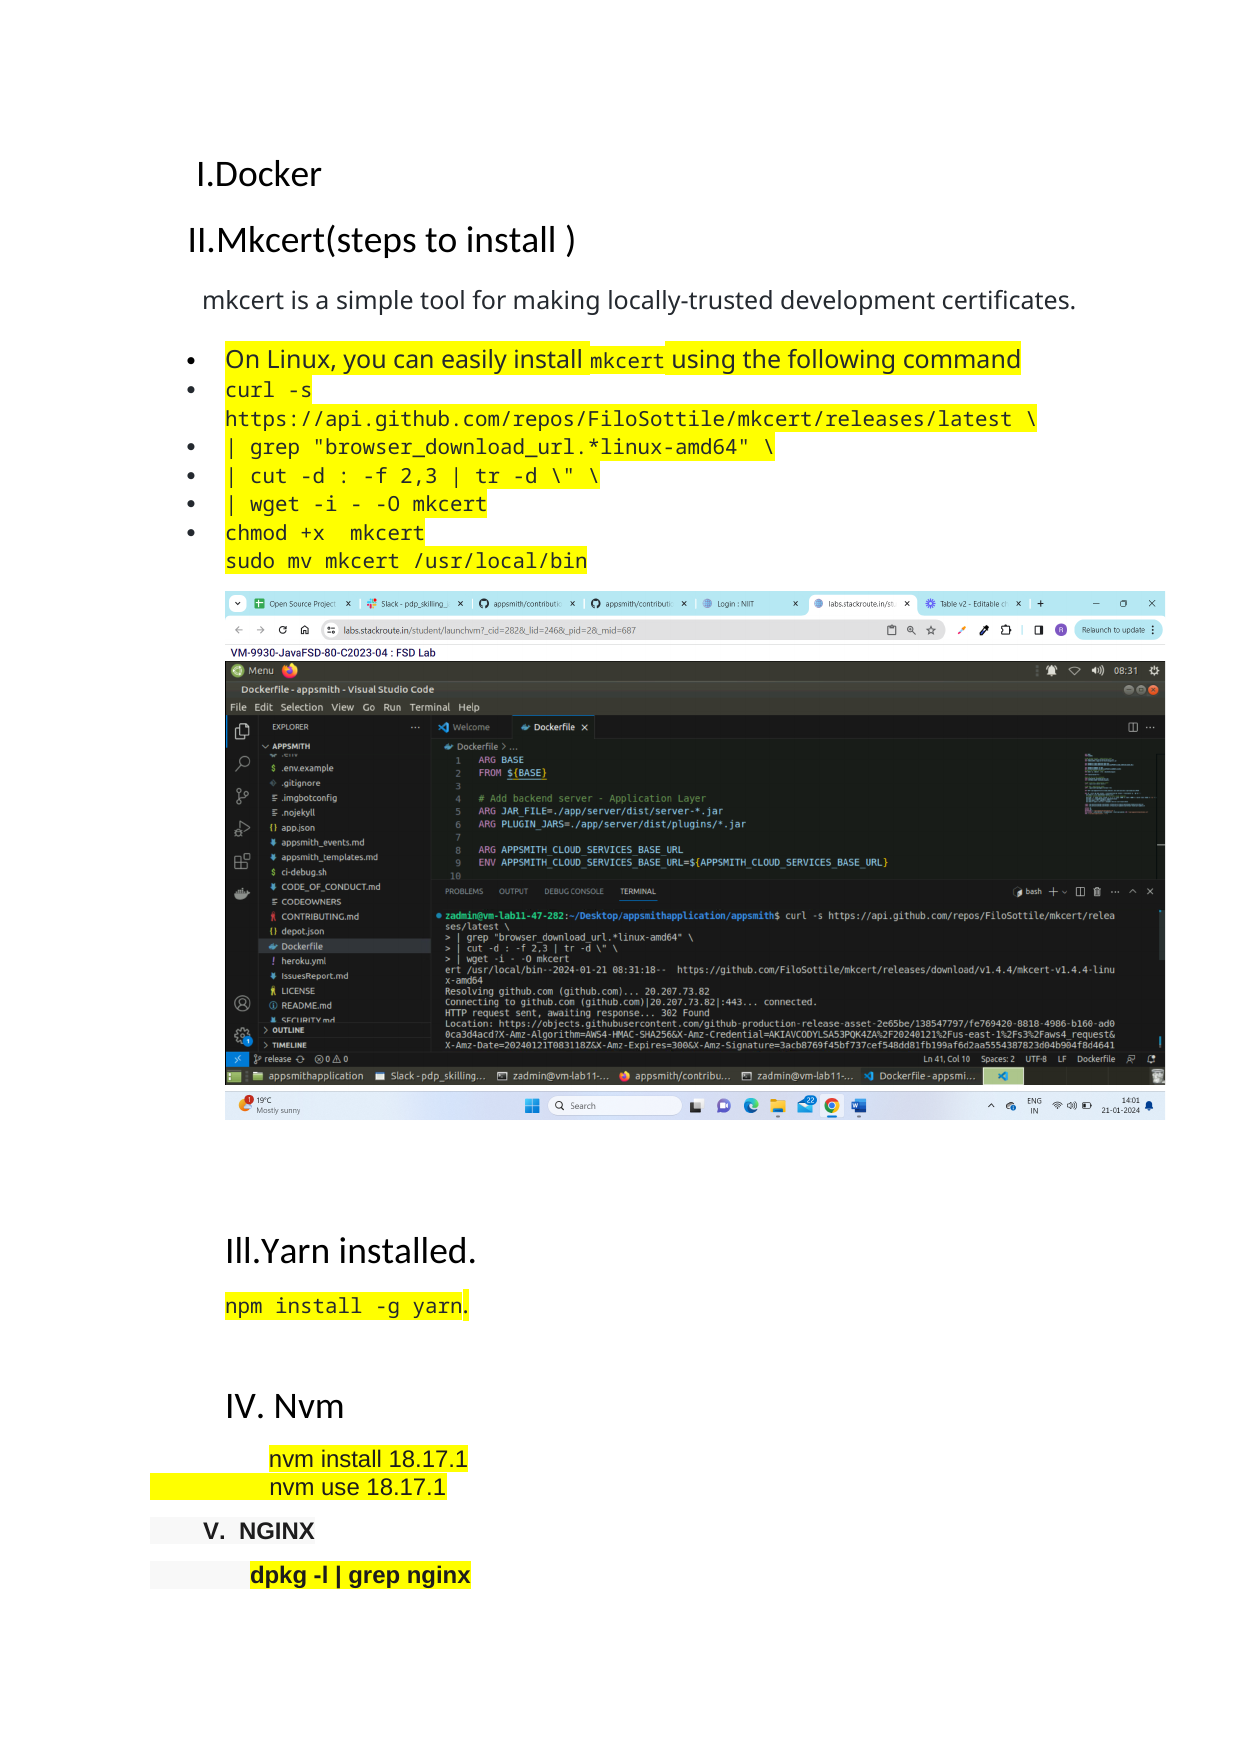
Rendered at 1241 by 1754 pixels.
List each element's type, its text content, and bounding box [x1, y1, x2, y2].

text I.Docker [187, 150, 1090, 196]
text nvm install 18.17.1 nvm use 18.17.1 [150, 1445, 1090, 1500]
text V. NGINX [150, 1517, 1090, 1544]
picture [225, 591, 1166, 1120]
list | wget -i - -O mkcert [187, 489, 1090, 518]
list curl -s https://api.github.com/repos/FiloSottile/mkcert/releases/latest \ [187, 375, 1090, 432]
list | cut -d : -f 2,3 | tr -d \" \ [187, 461, 1090, 489]
list | grep "browser_download_url.*linux-amd64" \ [187, 432, 1090, 461]
list chmod +x mkcert [187, 518, 1090, 546]
text npm install -g yarn. [225, 1289, 1090, 1321]
text Ill.Yarn installed. [225, 1227, 1090, 1273]
list On Linux, you can easily install mkcert using the following command [187, 341, 1090, 375]
text mkcert is a simple tool for making locally-trusted development certificates. [150, 282, 1090, 316]
text dpkg -l | grep nginx [150, 1561, 1090, 1589]
text IV. Nvm [150, 1382, 1090, 1428]
text sudo mv mkcert /usr/local/bin [225, 546, 1090, 574]
text II.Mkcert(steps to install ) [187, 216, 1090, 262]
